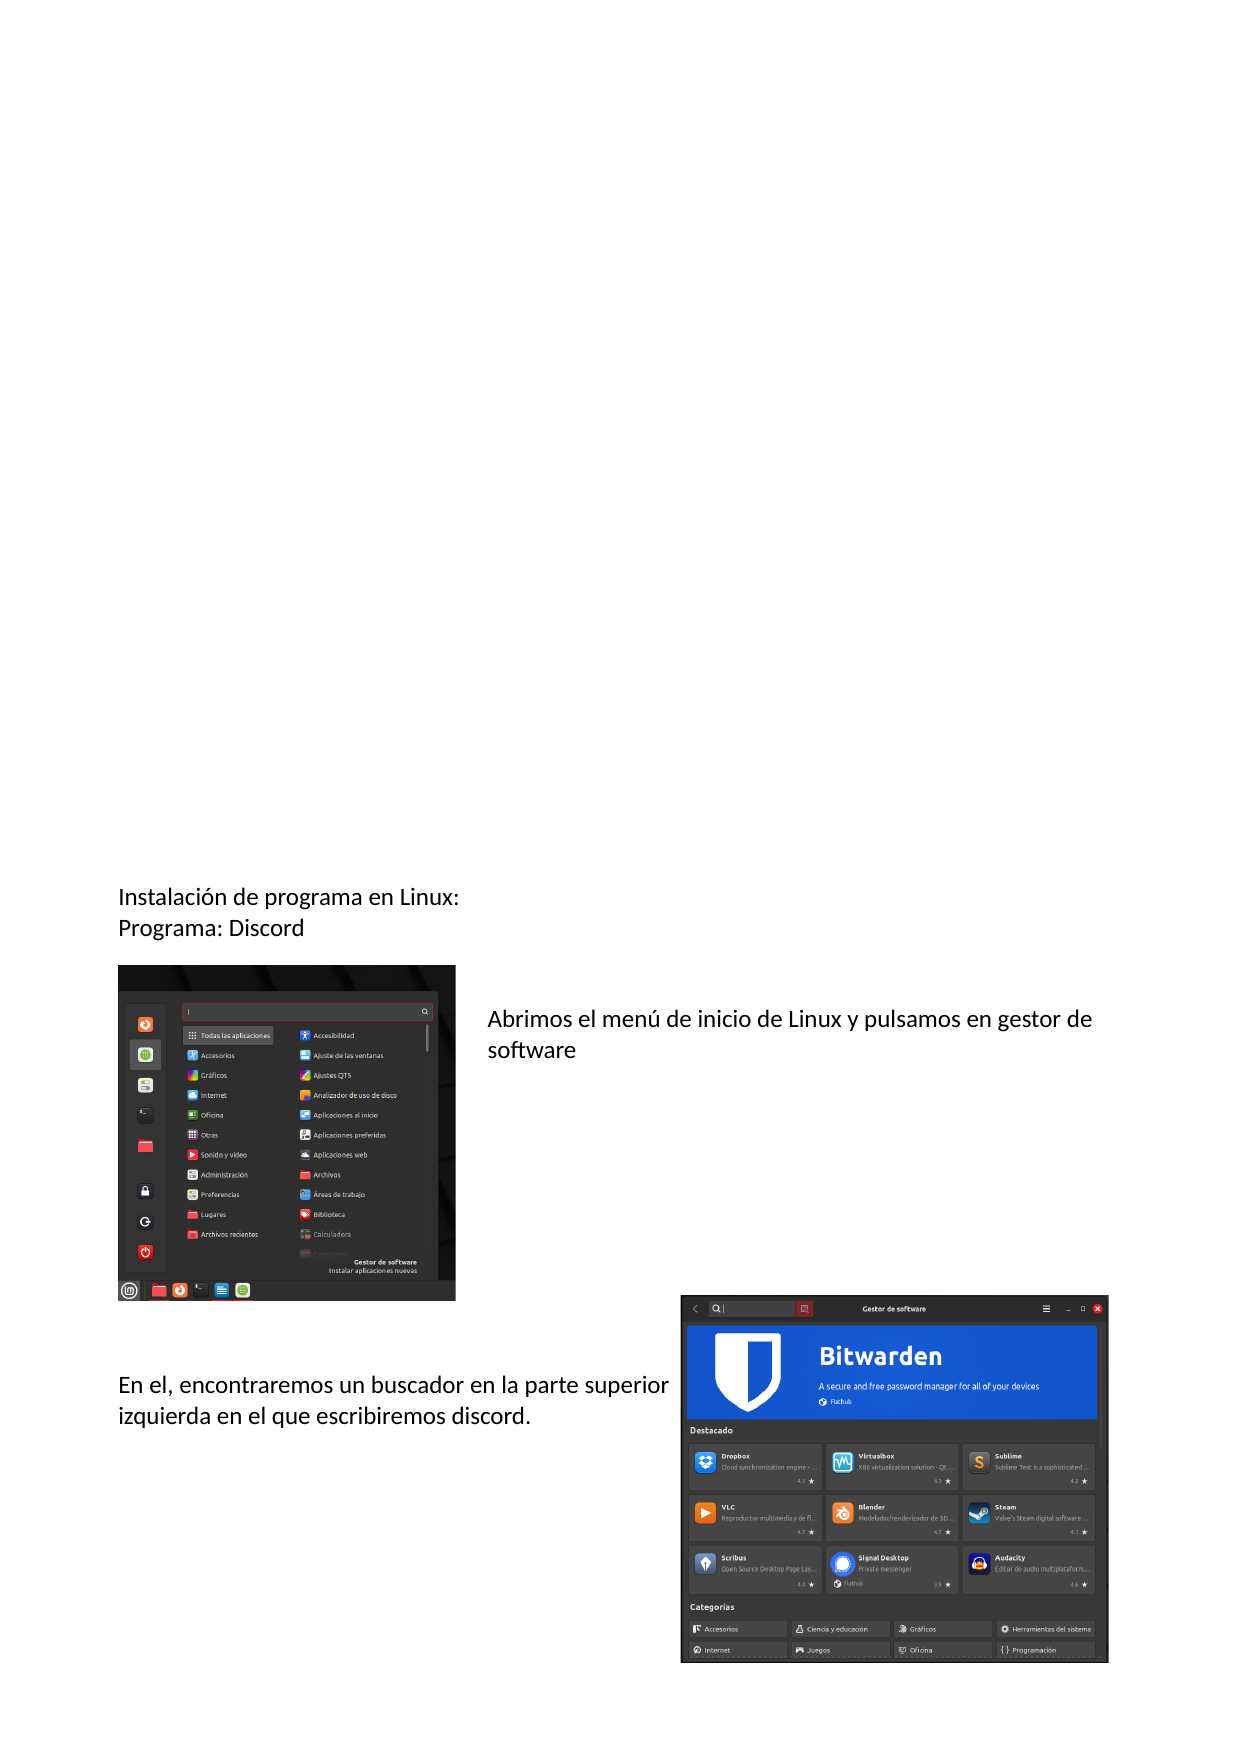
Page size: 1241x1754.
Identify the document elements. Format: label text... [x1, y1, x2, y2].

text [1077, 1369, 1122, 1431]
picture [704, 1295, 1077, 1663]
text Abrimos el menú de inicio de Linux y pulsamos en gestor de software [119, 1003, 1122, 1064]
text En el, encontraremos un buscador en la parte superior izquierda en el que escribiremos discord. [118, 1369, 704, 1431]
text Instalación de programa en Linux: [118, 881, 1122, 912]
text Programa: Discord [118, 912, 1122, 942]
